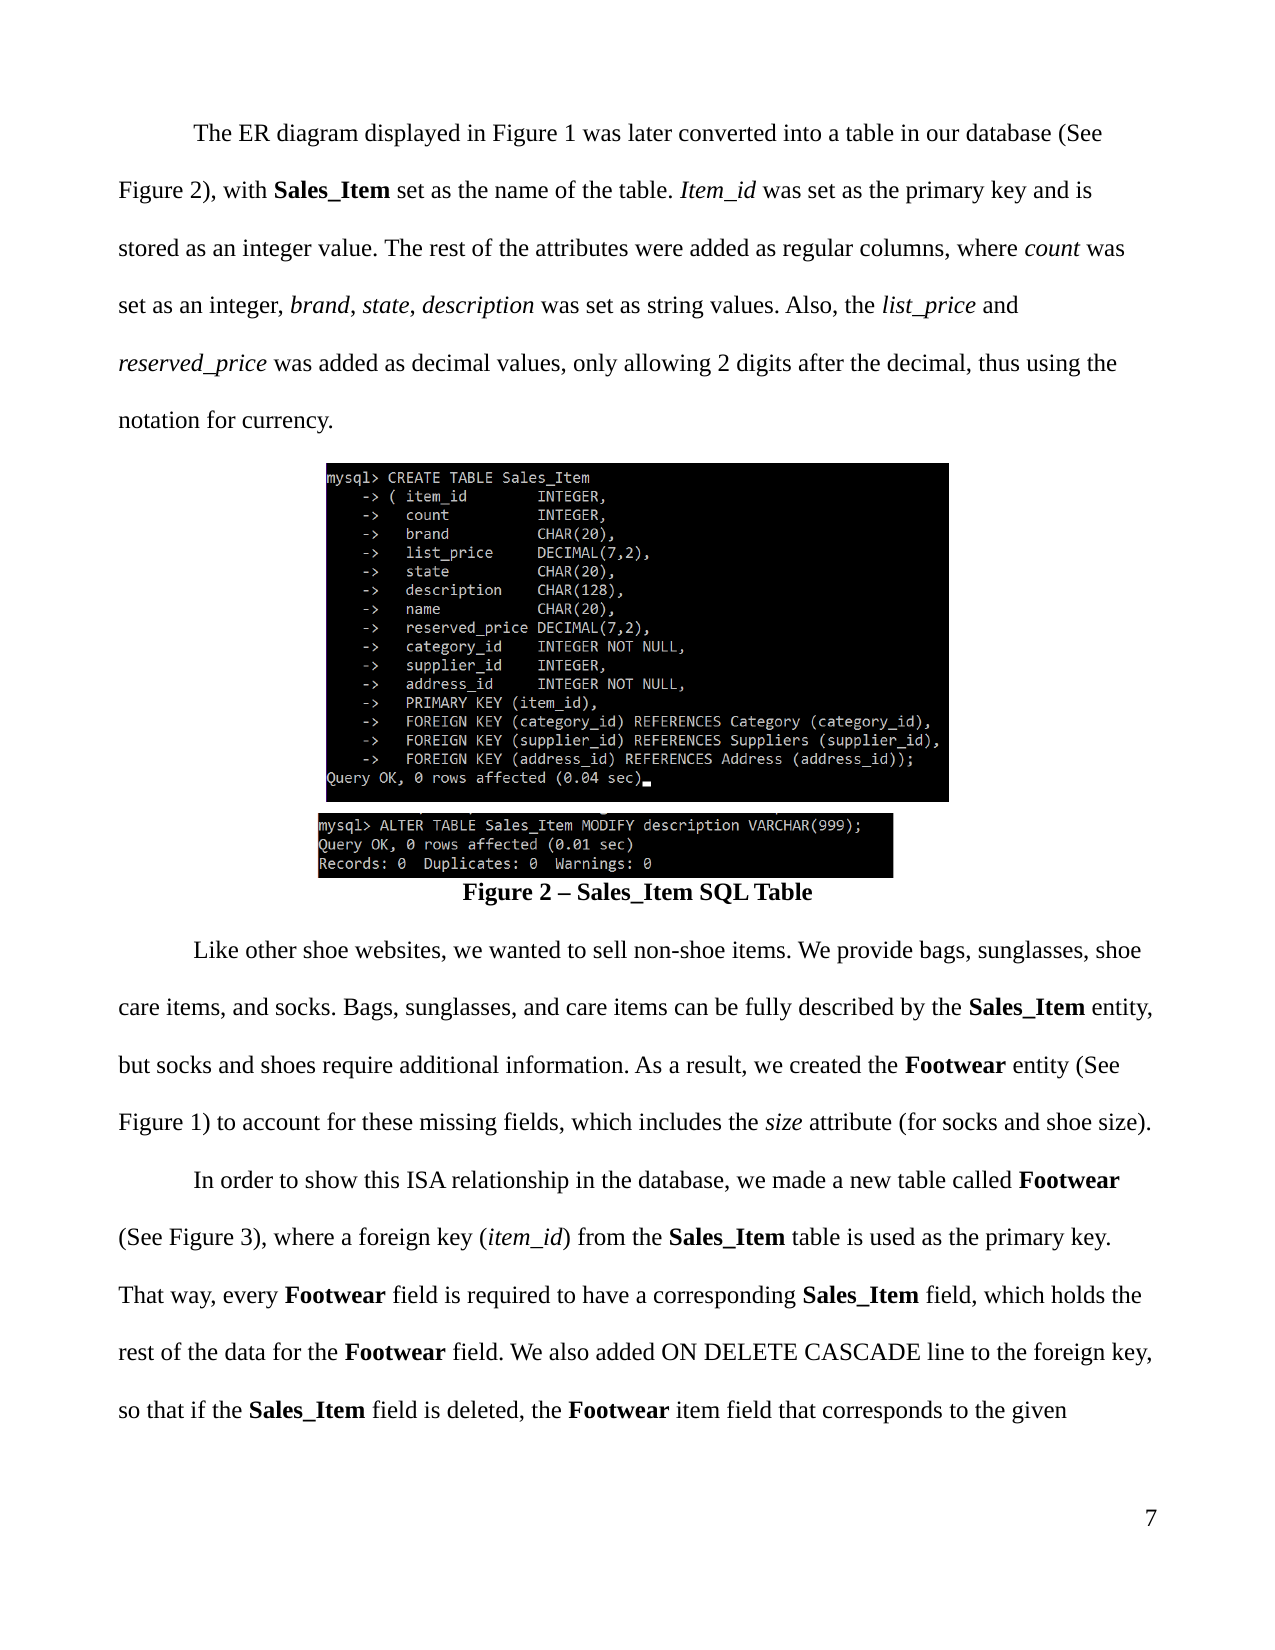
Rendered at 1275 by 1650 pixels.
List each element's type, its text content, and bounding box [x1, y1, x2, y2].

picture [326, 463, 949, 802]
text In order to show this ISA relationship in the database, we made a new table called Footwear (See Figure 3), where a foreign key (item_id) from the Sales_Item table is used as the primary key. That way, every Footwear field is required to have a corresponding Sales_Item field, which holds the rest of the data for the Footwear field. We also added ON DELETE CASCADE line to the foreign key, so that if the Sales_Item field is deleted, the Footwear item field that corresponds to the given [118, 1165, 1157, 1423]
picture [317, 813, 894, 878]
text Like other shoe websites, we wanted to sell non-shoe items. We provide bags, sunglasses, shoe care items, and socks. Bags, sunglasses, and care items can be fully described by the Sales_Item entity, but socks and shoes require additional information. As a result, we created the Footwear entity (See Figure 1) to account for these missing fields, which includes the size attribute (for socks and shoe size). [118, 935, 1157, 1136]
text The ER diagram displayed in Figure 1 was later converted into a table in our database (See Figure 2), with Sales_Item set as the name of the table. Item_id was set as the primary key and is stored as an integer value. The rest of the attributes were added as regular columns, where count was set as an integer, brand, state, description was set as string values. Also, the list_price and reserved_price was added as decimal values, only allowing 2 digits after the decimal, thus using the notation for currency. [118, 118, 1157, 434]
text Figure 2 – Sales_Item SQL Table [118, 463, 1157, 906]
